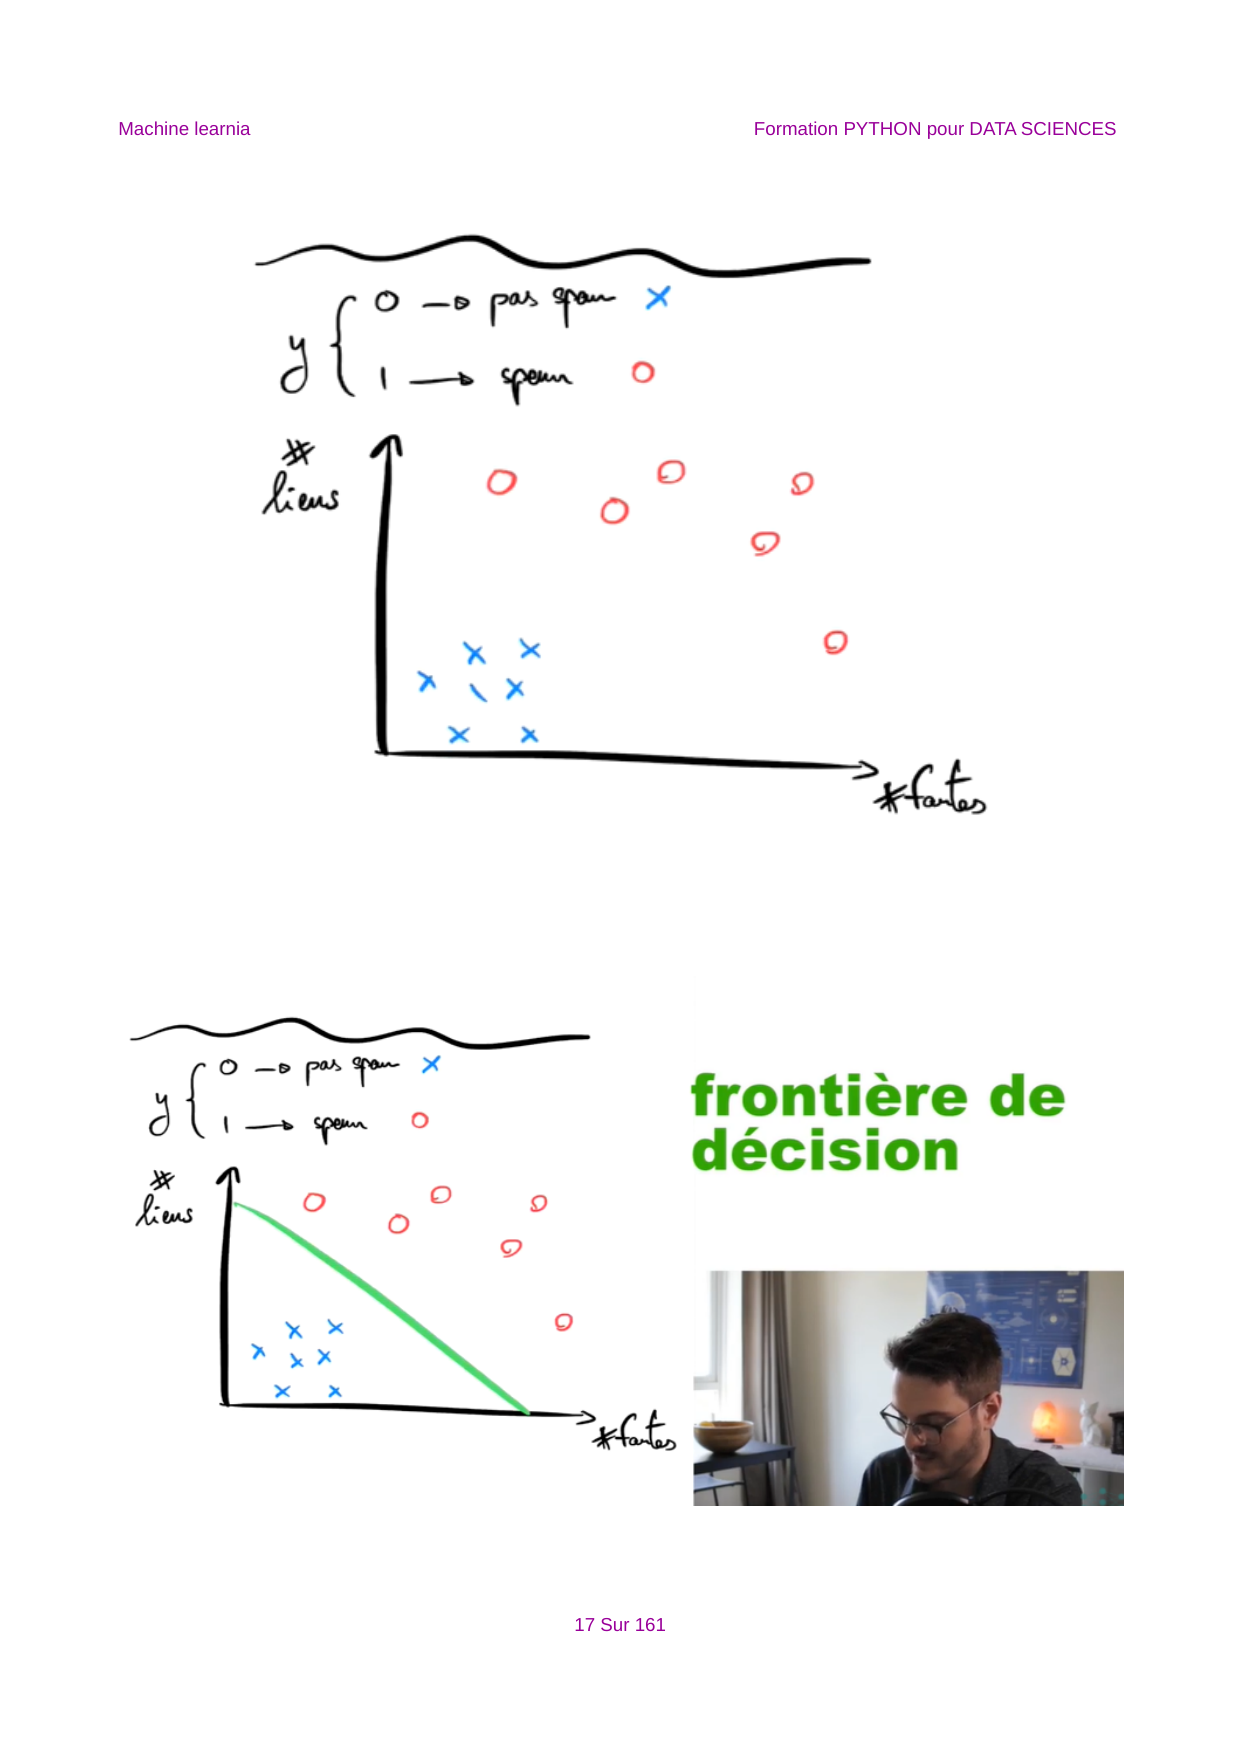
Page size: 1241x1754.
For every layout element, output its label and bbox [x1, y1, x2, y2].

picture [120, 976, 1124, 1506]
picture [248, 214, 992, 843]
